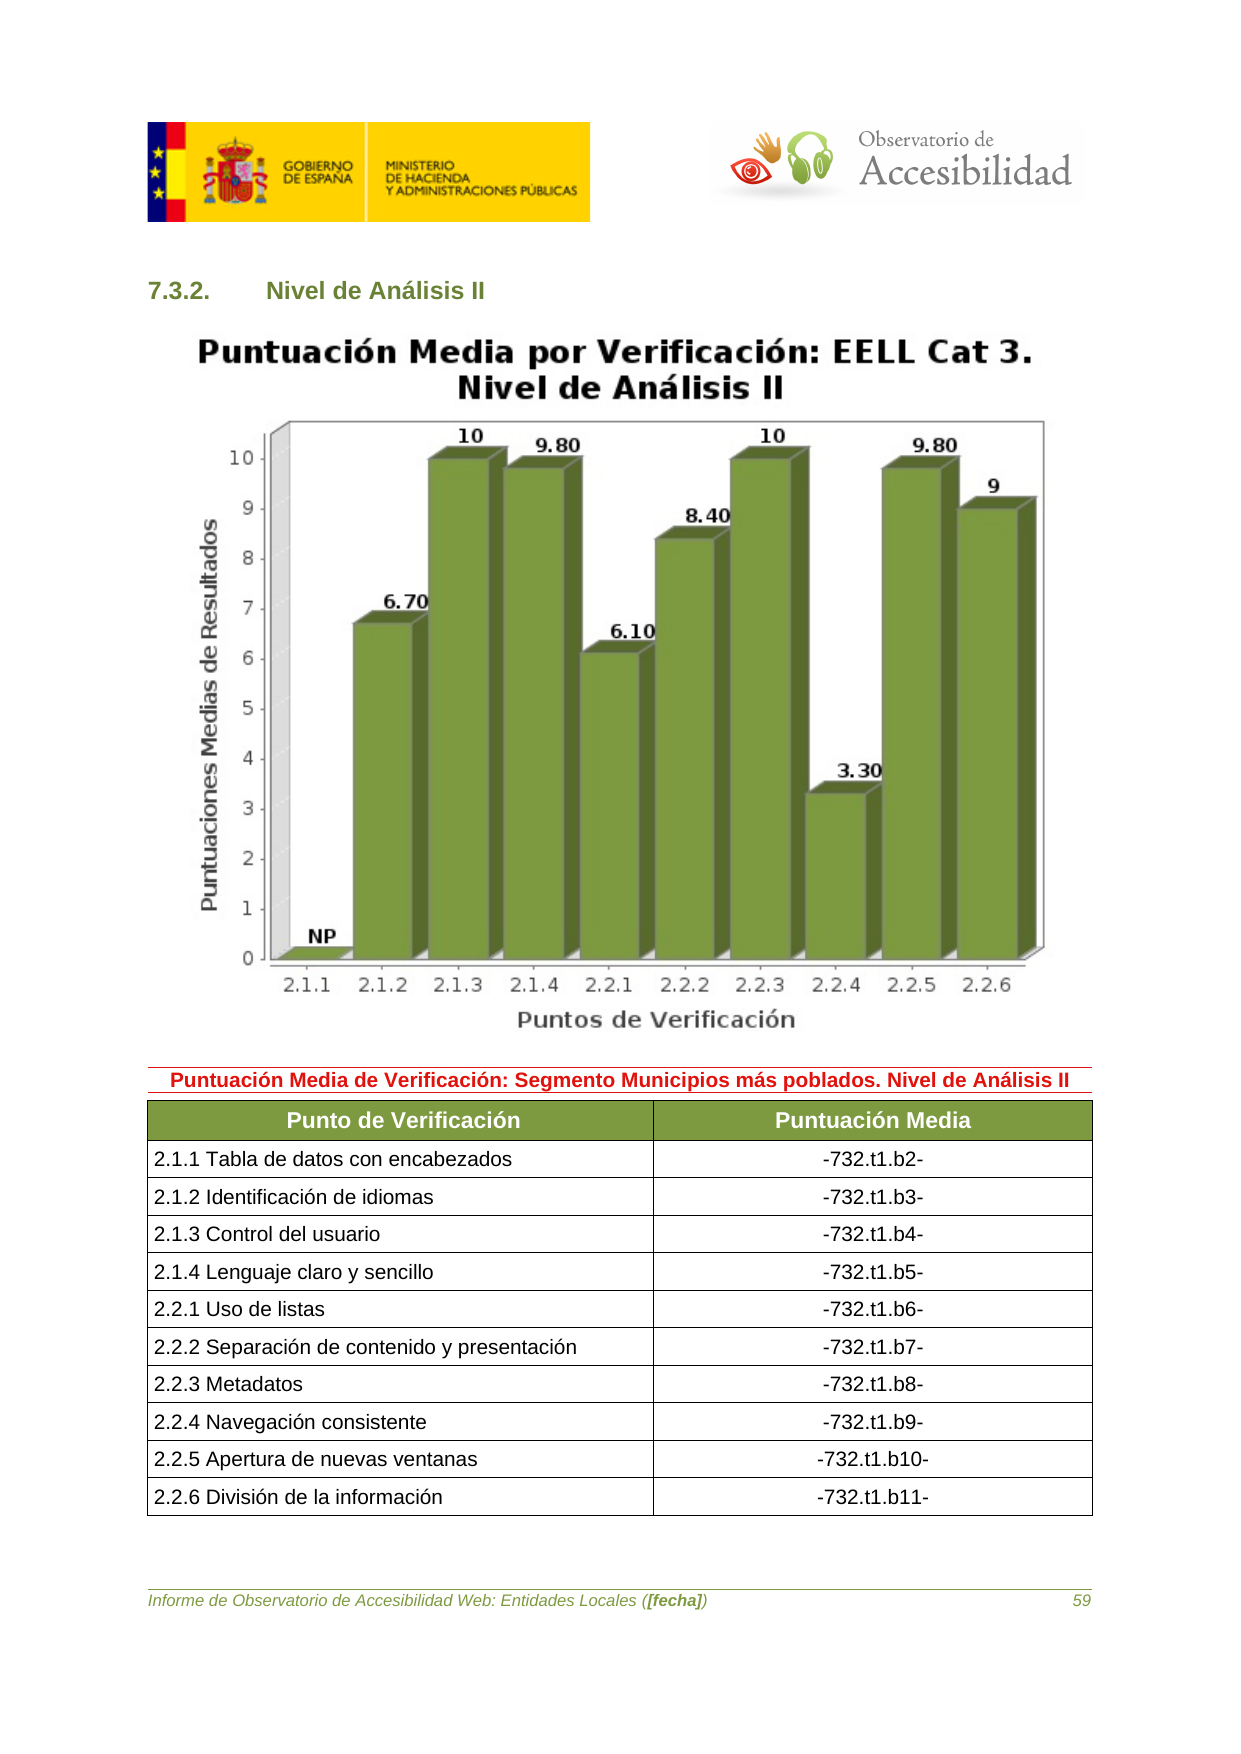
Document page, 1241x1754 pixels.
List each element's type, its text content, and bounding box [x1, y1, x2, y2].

table_cell 2.1.2 Identificación de idiomas [148, 1178, 653, 1215]
table_cell -732.t1.b4- [654, 1216, 1092, 1252]
picture [147, 122, 591, 222]
list Nivel de Análisis II [148, 276, 1092, 304]
table_cell -732.t1.b11- [654, 1478, 1092, 1515]
table_cell 2.2.5 Apertura de nuevas ventanas [148, 1441, 653, 1477]
table_cell -732.t1.b6- [654, 1291, 1092, 1327]
table_cell -732.t1.b7- [654, 1328, 1092, 1365]
table_cell 2.2.1 Uso de listas [148, 1291, 653, 1327]
table_cell 2.2.6 División de la información [148, 1478, 653, 1515]
table_cell 2.2.3 Metadatos [148, 1366, 653, 1402]
text Puntuación Media de Verificación: Segmento Municipios más poblados. Nivel de Análisis II [148, 1068, 1092, 1092]
table_cell -732.t1.b3- [654, 1178, 1092, 1215]
picture [710, 122, 1086, 205]
table_cell -732.t1.b10- [654, 1441, 1092, 1477]
table_header Punto de Verificación [148, 1101, 653, 1140]
table_cell -732.t1.b5- [654, 1253, 1092, 1290]
table_cell 2.2.4 Navegación consistente [148, 1403, 653, 1440]
table_cell -732.t1.b8- [654, 1366, 1092, 1402]
table_cell 2.1.3 Control del usuario [148, 1216, 653, 1252]
picture [178, 332, 1062, 1042]
table_cell 2.1.1 Tabla de datos con encabezados [148, 1141, 653, 1177]
table_cell -732.t1.b2- [654, 1141, 1092, 1177]
table_cell -732.t1.b9- [654, 1403, 1092, 1440]
table_cell 2.2.2 Separación de contenido y presentación [148, 1328, 653, 1365]
table_header Puntuación Media [654, 1101, 1092, 1140]
table_cell 2.1.4 Lenguaje claro y sencillo [148, 1253, 653, 1290]
